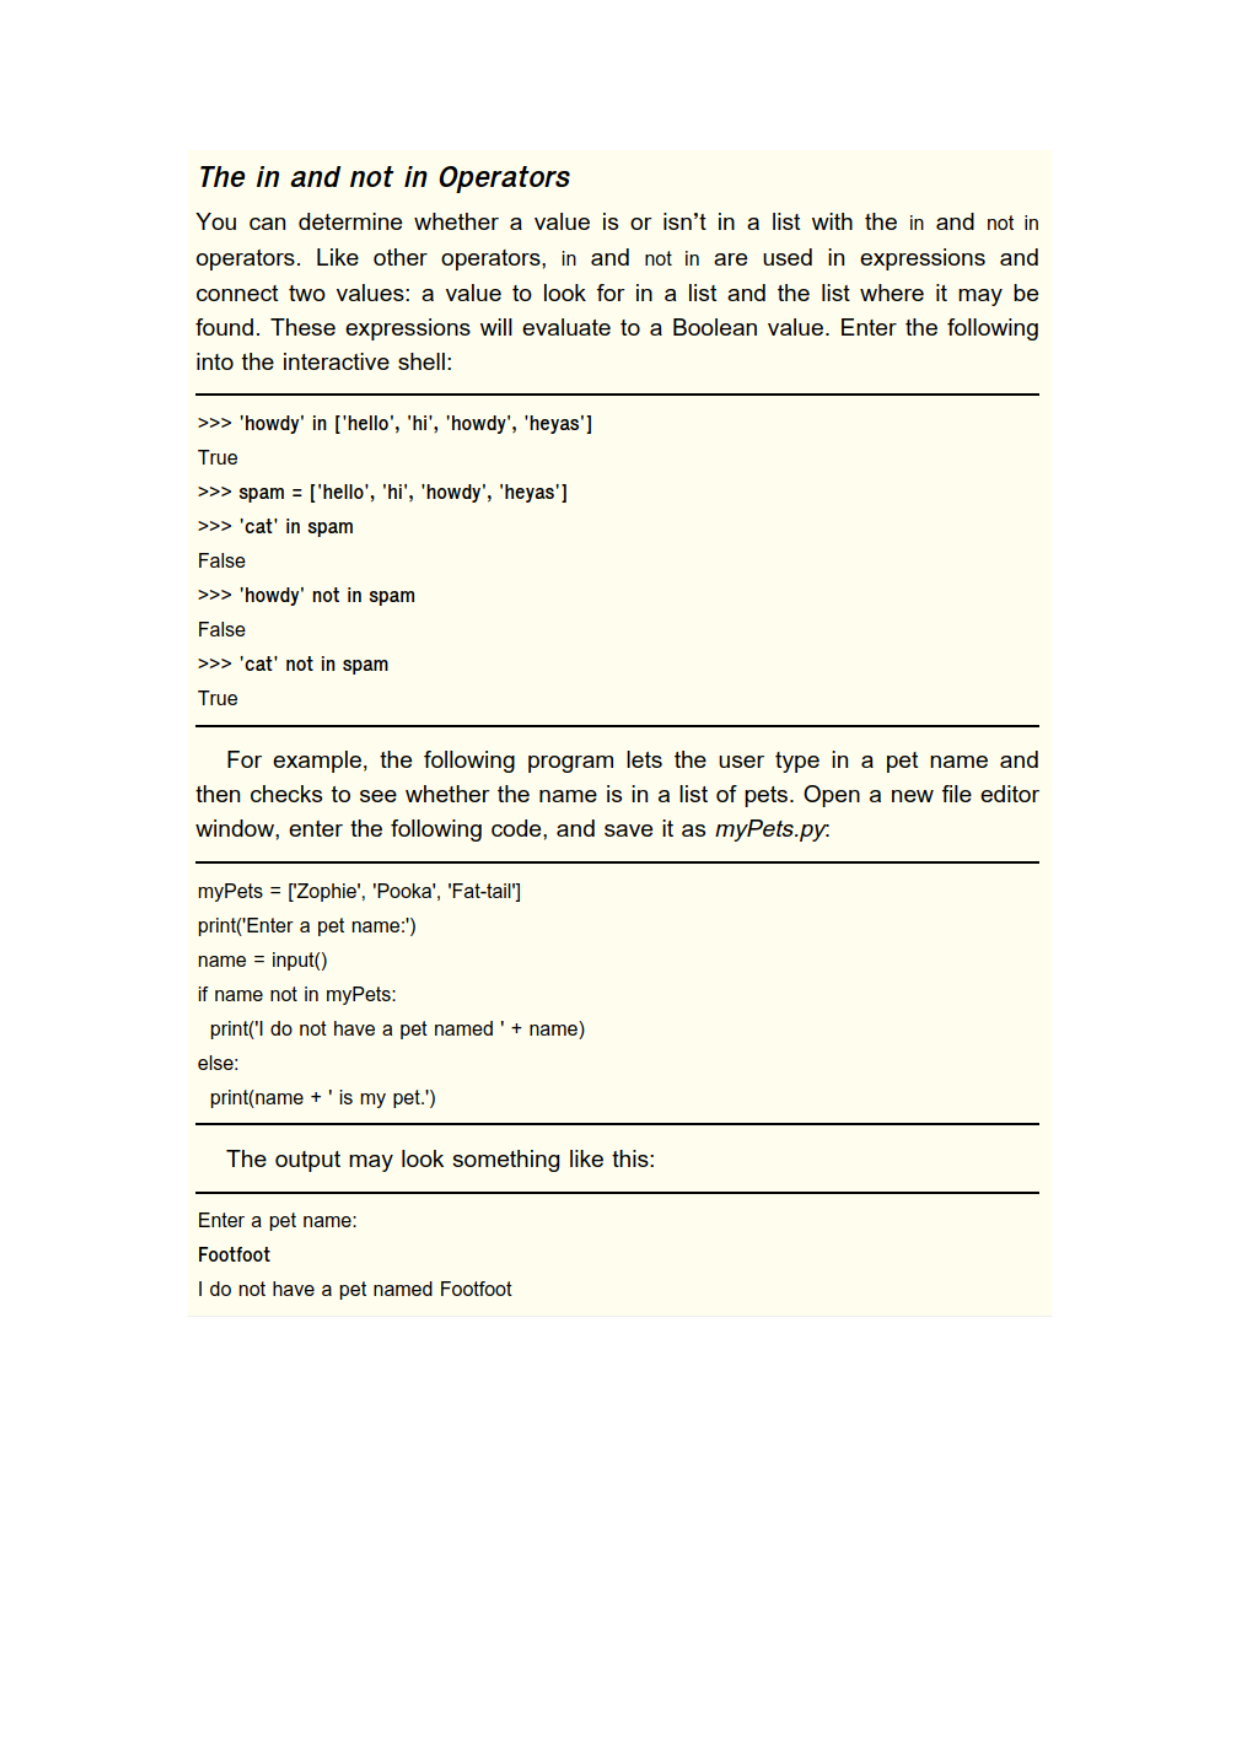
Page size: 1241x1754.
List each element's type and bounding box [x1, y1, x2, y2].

picture [187, 150, 1053, 1317]
